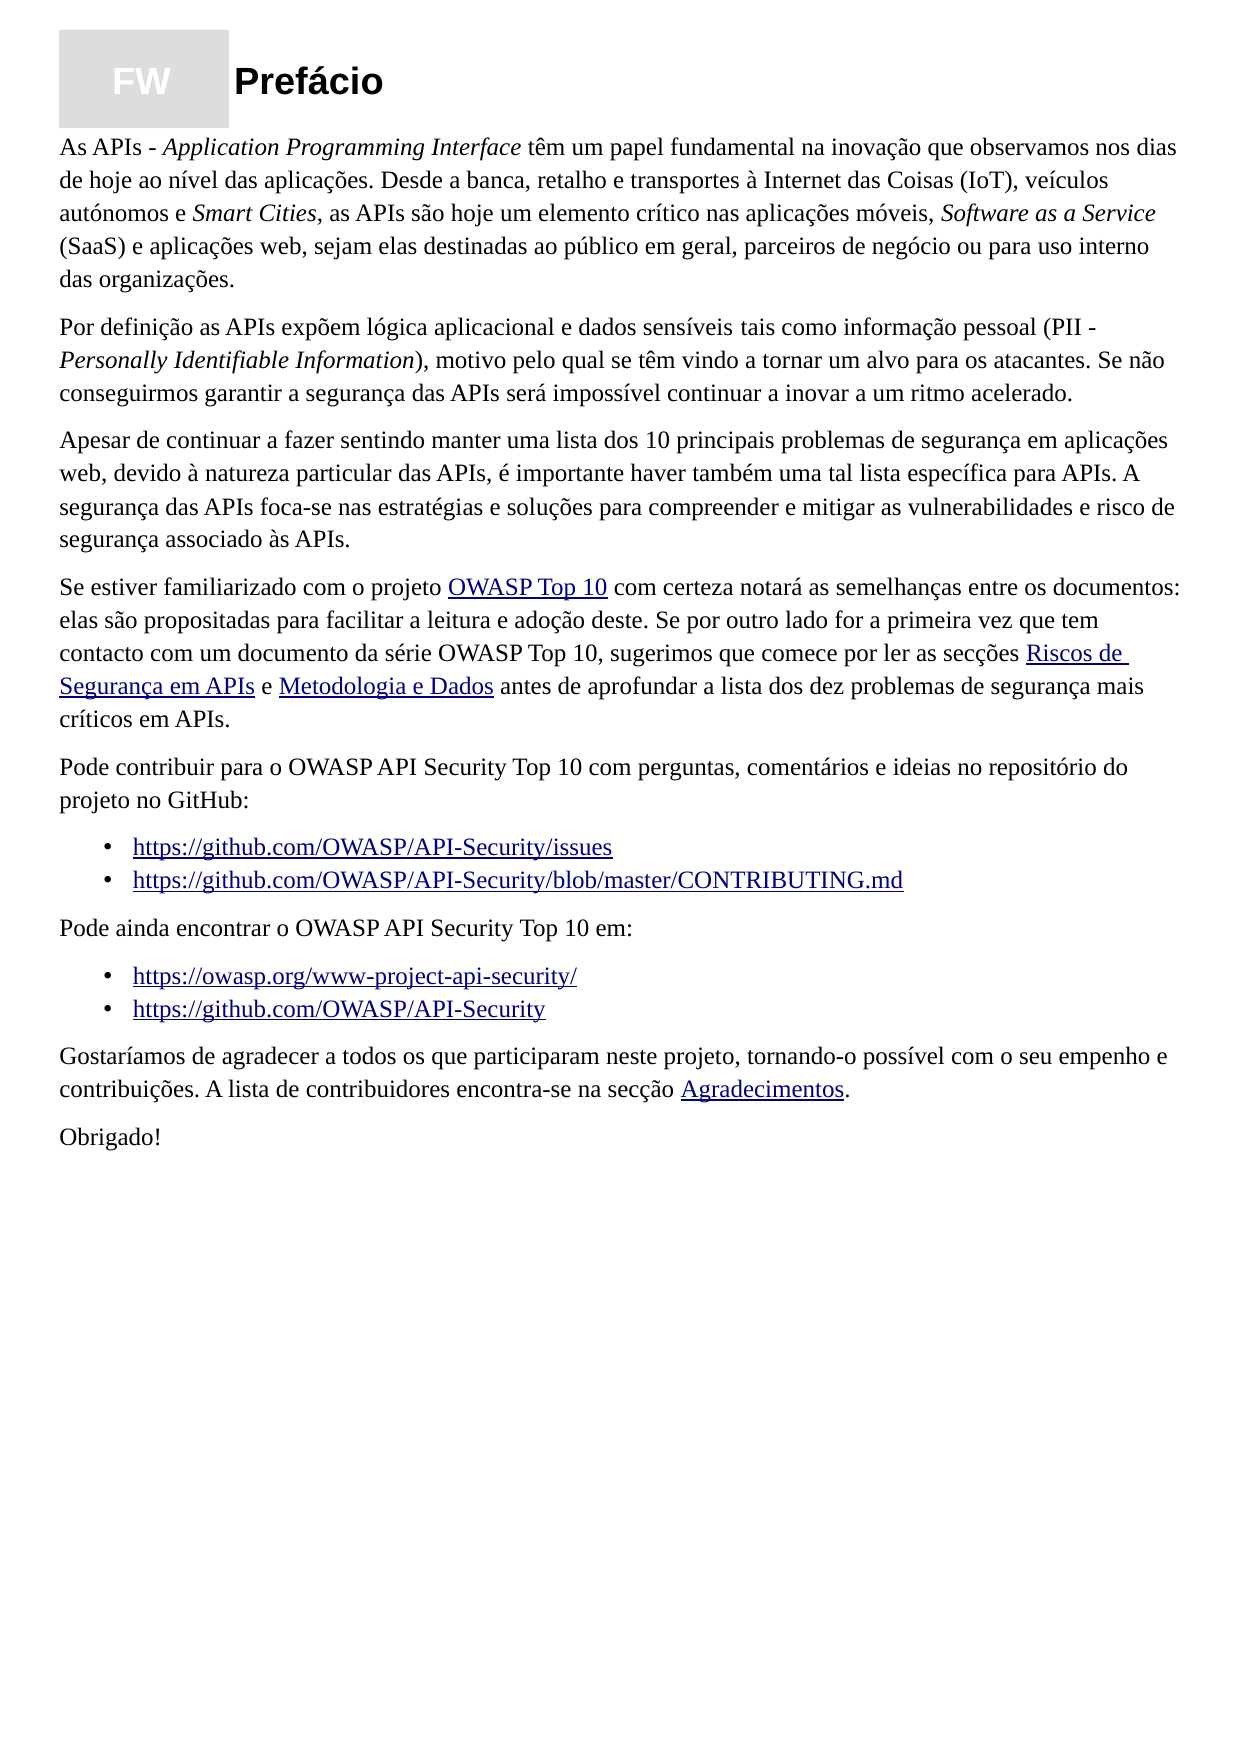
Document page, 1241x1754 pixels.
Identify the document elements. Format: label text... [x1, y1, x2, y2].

text Por definição as APIs expõem lógica aplicacional e dados sensíveis tais como informação pessoal (PII - Personally Identifiable Information), motivo pelo qual se têm vindo a tornar um alvo para os atacantes. Se não conseguirmos garantir a segurança das APIs será impossível continuar a inovar a um ritmo acelerado. [59, 312, 1181, 407]
text Pode ainda encontrar o OWASP API Security Top 10 em: [59, 913, 1181, 942]
text Apesar de continuar a fazer sentindo manter uma lista dos 10 principais problemas de segurança em aplicações web, devido à natureza particular das APIs, é importante haver também uma tal lista específica para APIs. A segurança das APIs foca-se nas estratégias e soluções para compreender e mitigar as vulnerabilidades e risco de segurança associado às APIs. [59, 426, 1181, 553]
list https://github.com/OWASP/API-Security/issues [103, 832, 1181, 861]
text Obrigado! [59, 1122, 1181, 1151]
list https://github.com/OWASP/API-Security [103, 994, 1181, 1022]
text Pode contribuir para o OWASP API Security Top 10 com perguntas, comentários e ideias no repositório do projeto no GitHub: [59, 752, 1181, 814]
text Gostaríamos de agradecer a todos os que participaram neste projeto, tornando-o possível com o seu empenho e contribuições. A lista de contribuidores encontra-se na secção Agradecimentos. [59, 1041, 1181, 1103]
text As APIs - Application Programming Interface têm um papel fundamental na inovação que observamos nos dias de hoje ao nível das aplicações. Desde a banca, retalho e transportes à Internet das Coisas (IoT), veículos autónomos e Smart Cities, as APIs são hoje um elemento crítico nas aplicações móveis, Software as a Service (SaaS) e aplicações web, sejam elas destinadas ao público em geral, parceiros de negócio ou para uso interno das organizações. [59, 132, 1181, 293]
list https://owasp.org/www-project-api-security/ [103, 961, 1181, 989]
text Se estiver familiarizado com o projeto OWASP Top 10 com certeza notará as semelhanças entre os documentos: elas são propositadas para facilitar a leitura e adoção deste. Se por outro lado for a primeira vez que tem contacto com um documento da série OWASP Top 10, sugerimos que comece por ler as secções Riscos de Segurança em APIs e Metodologia e Dados antes de aprofundar a lista dos dez problemas de segurança mais críticos em APIs. [59, 572, 1181, 733]
list https://github.com/OWASP/API-Security/blob/master/CONTRIBUTING.md [103, 866, 1181, 894]
